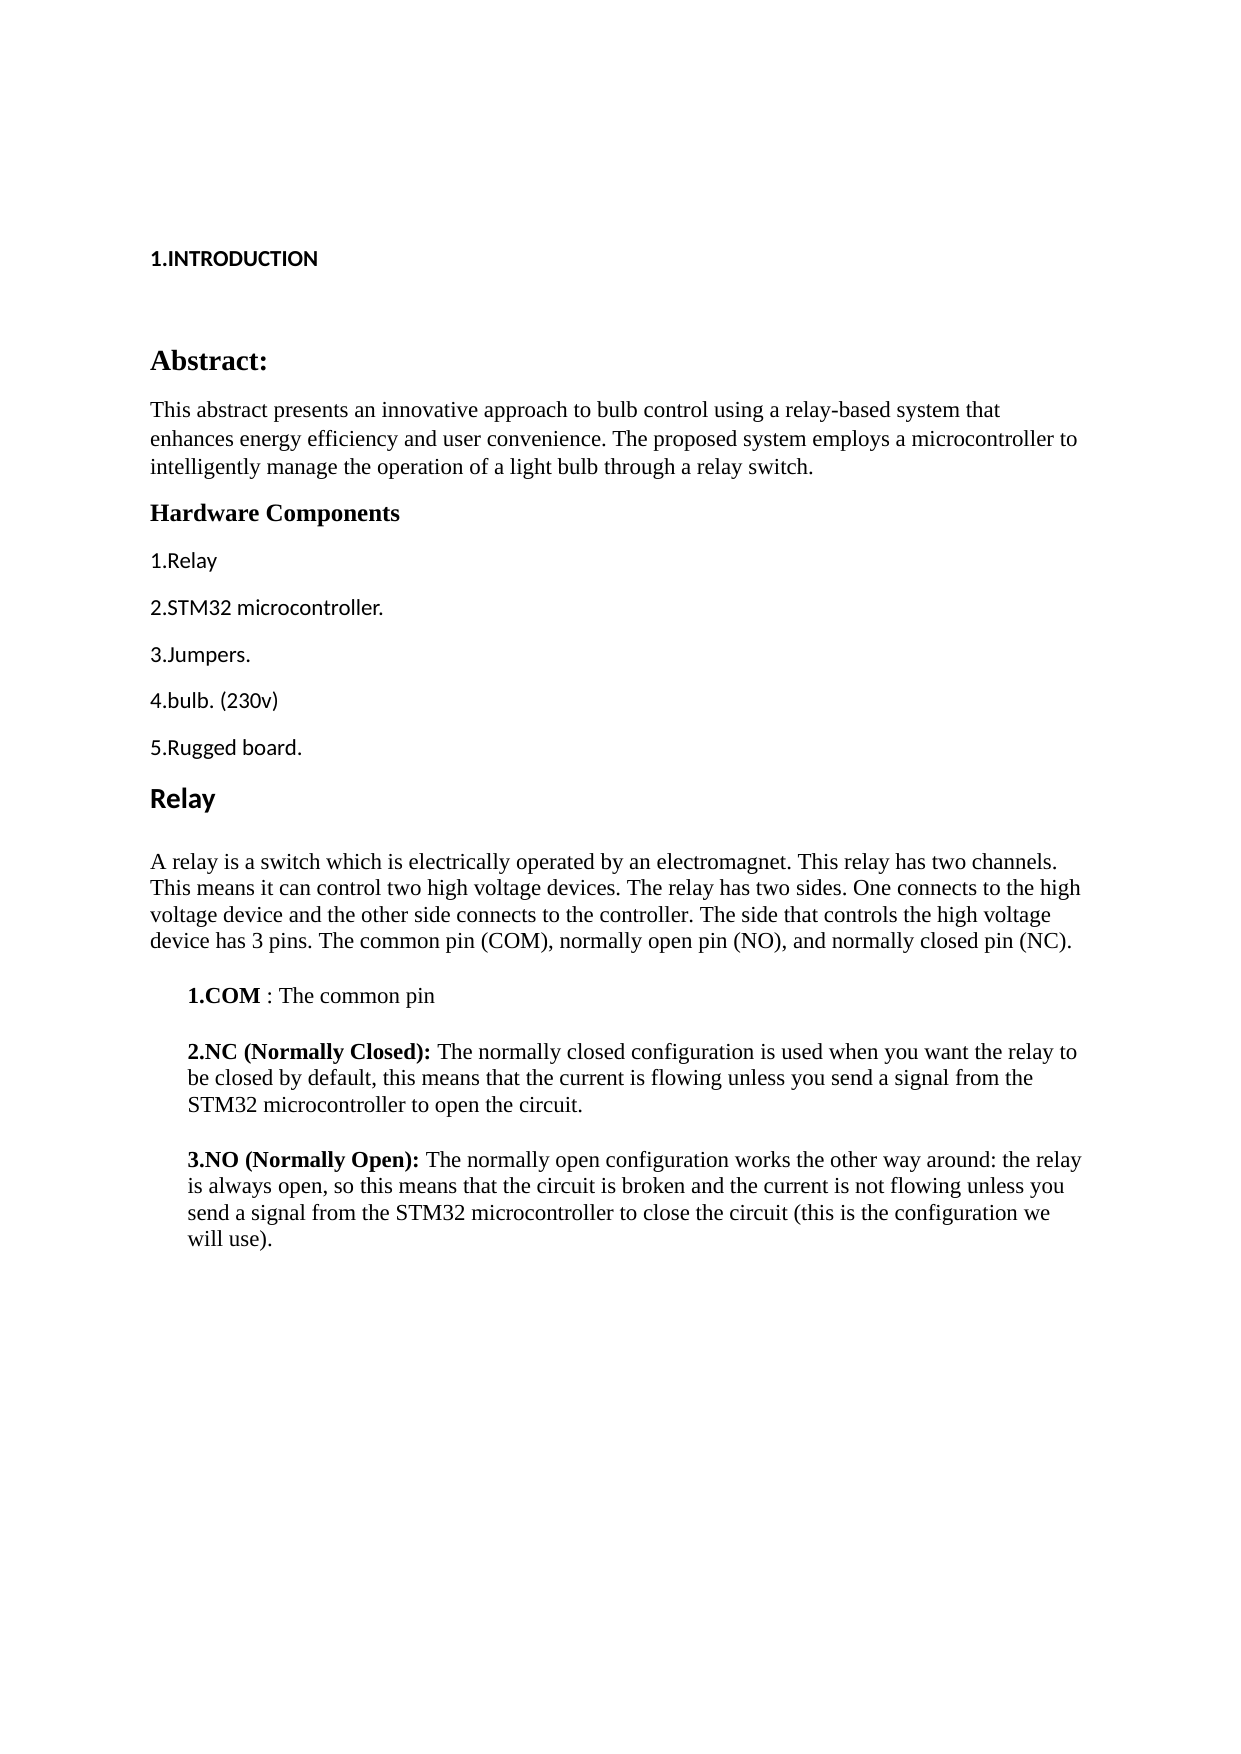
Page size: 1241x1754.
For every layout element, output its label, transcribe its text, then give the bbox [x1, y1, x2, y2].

list 2.NC (Normally Closed): The normally closed configuration is used when you want the relay to be closed by default, this means that the current is flowing unless you send a signal from the STM32 microcontroller to open the circuit. [187, 1038, 1090, 1117]
text Relay [150, 780, 1090, 816]
text 1.INTRODUCTION [150, 244, 1090, 272]
text This abstract presents an innovative approach to bulb control using a relay-based system that enhances energy efficiency and user convenience. The proposed system employs a microcontroller to intelligently manage the operation of a light bulb through a relay switch. [150, 396, 1090, 479]
text 1.Relay [150, 546, 1090, 574]
text 3.Jumpers. [150, 640, 1090, 668]
text 5.Rugged board. [150, 733, 1090, 761]
text Hardware Components [150, 498, 1090, 527]
list 1.COM : The common pin [187, 982, 1090, 1009]
text Abstract: [150, 343, 1090, 377]
list 3.NO (Normally Open): The normally open configuration works the other way around: the relay is always open, so this means that the circuit is broken and the current is not flowing unless you send a signal from the STM32 microcontroller to close the circuit (this is the configuration we will use). [187, 1146, 1090, 1252]
text A relay is a switch which is electrically operated by an electromagnet. This relay has two channels. This means it can control two high voltage devices. The relay has two sides. One connects to the high voltage device and the other side connects to the controller. The side that controls the high voltage device has 3 pins. The common pin (COM), normally open pin (NO), and normally closed pin (NC). [150, 848, 1090, 953]
text 2.STM32 microcontroller. [150, 593, 1090, 621]
text 4.bulb. (230v) [150, 687, 1090, 714]
